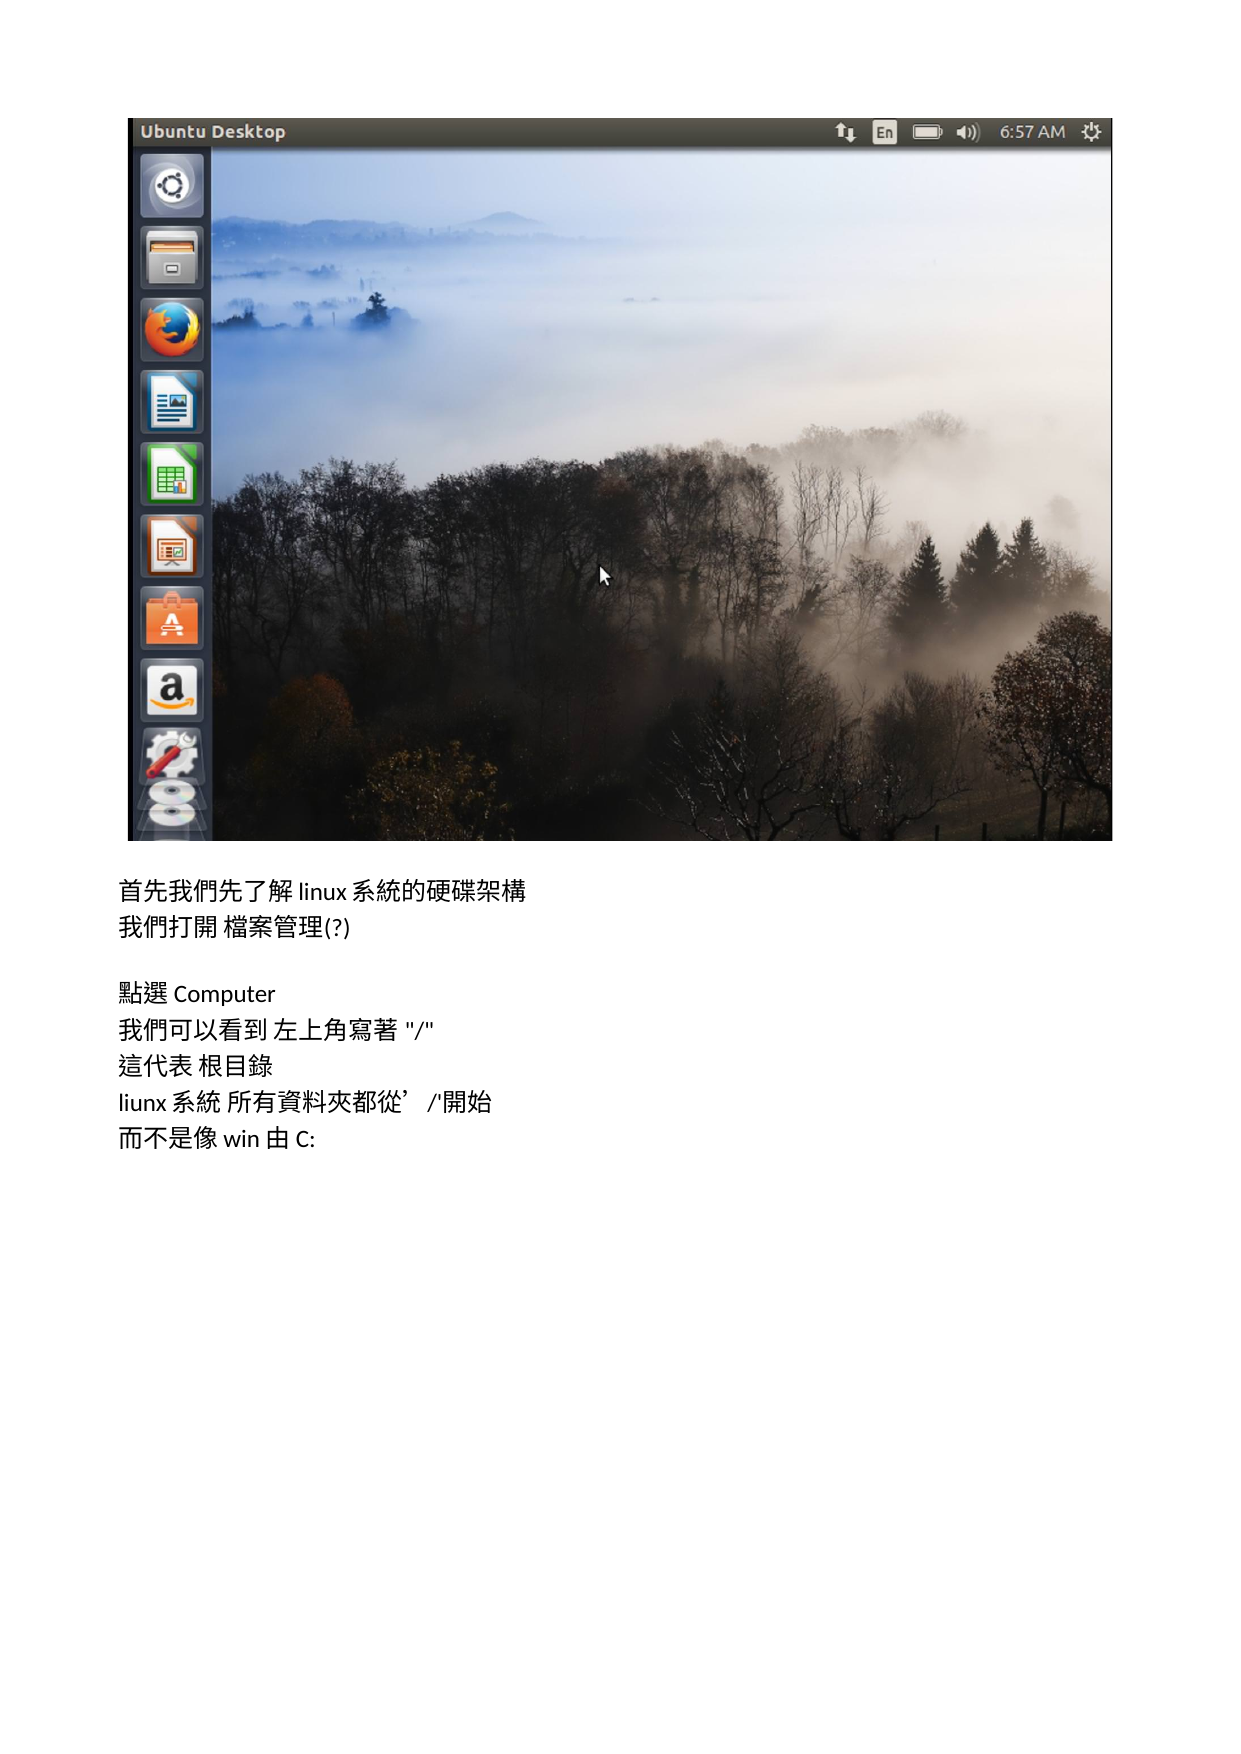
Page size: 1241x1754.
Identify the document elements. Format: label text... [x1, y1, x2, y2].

text 我們打開 檔案管理(?) [118, 907, 1122, 943]
picture [127, 118, 1113, 841]
text 我們可以看到 左上角寫著 "/" [118, 1010, 1122, 1046]
text 點選 Computer [118, 974, 1122, 1010]
text liunx系統 所有資料夾都從’/'開始 [118, 1083, 1122, 1119]
text 首先我們先了解linux系統的硬碟架構 [118, 871, 1122, 907]
text 而不是像win 由C: [118, 1119, 1122, 1155]
text 這代表 根目錄 [118, 1046, 1122, 1083]
